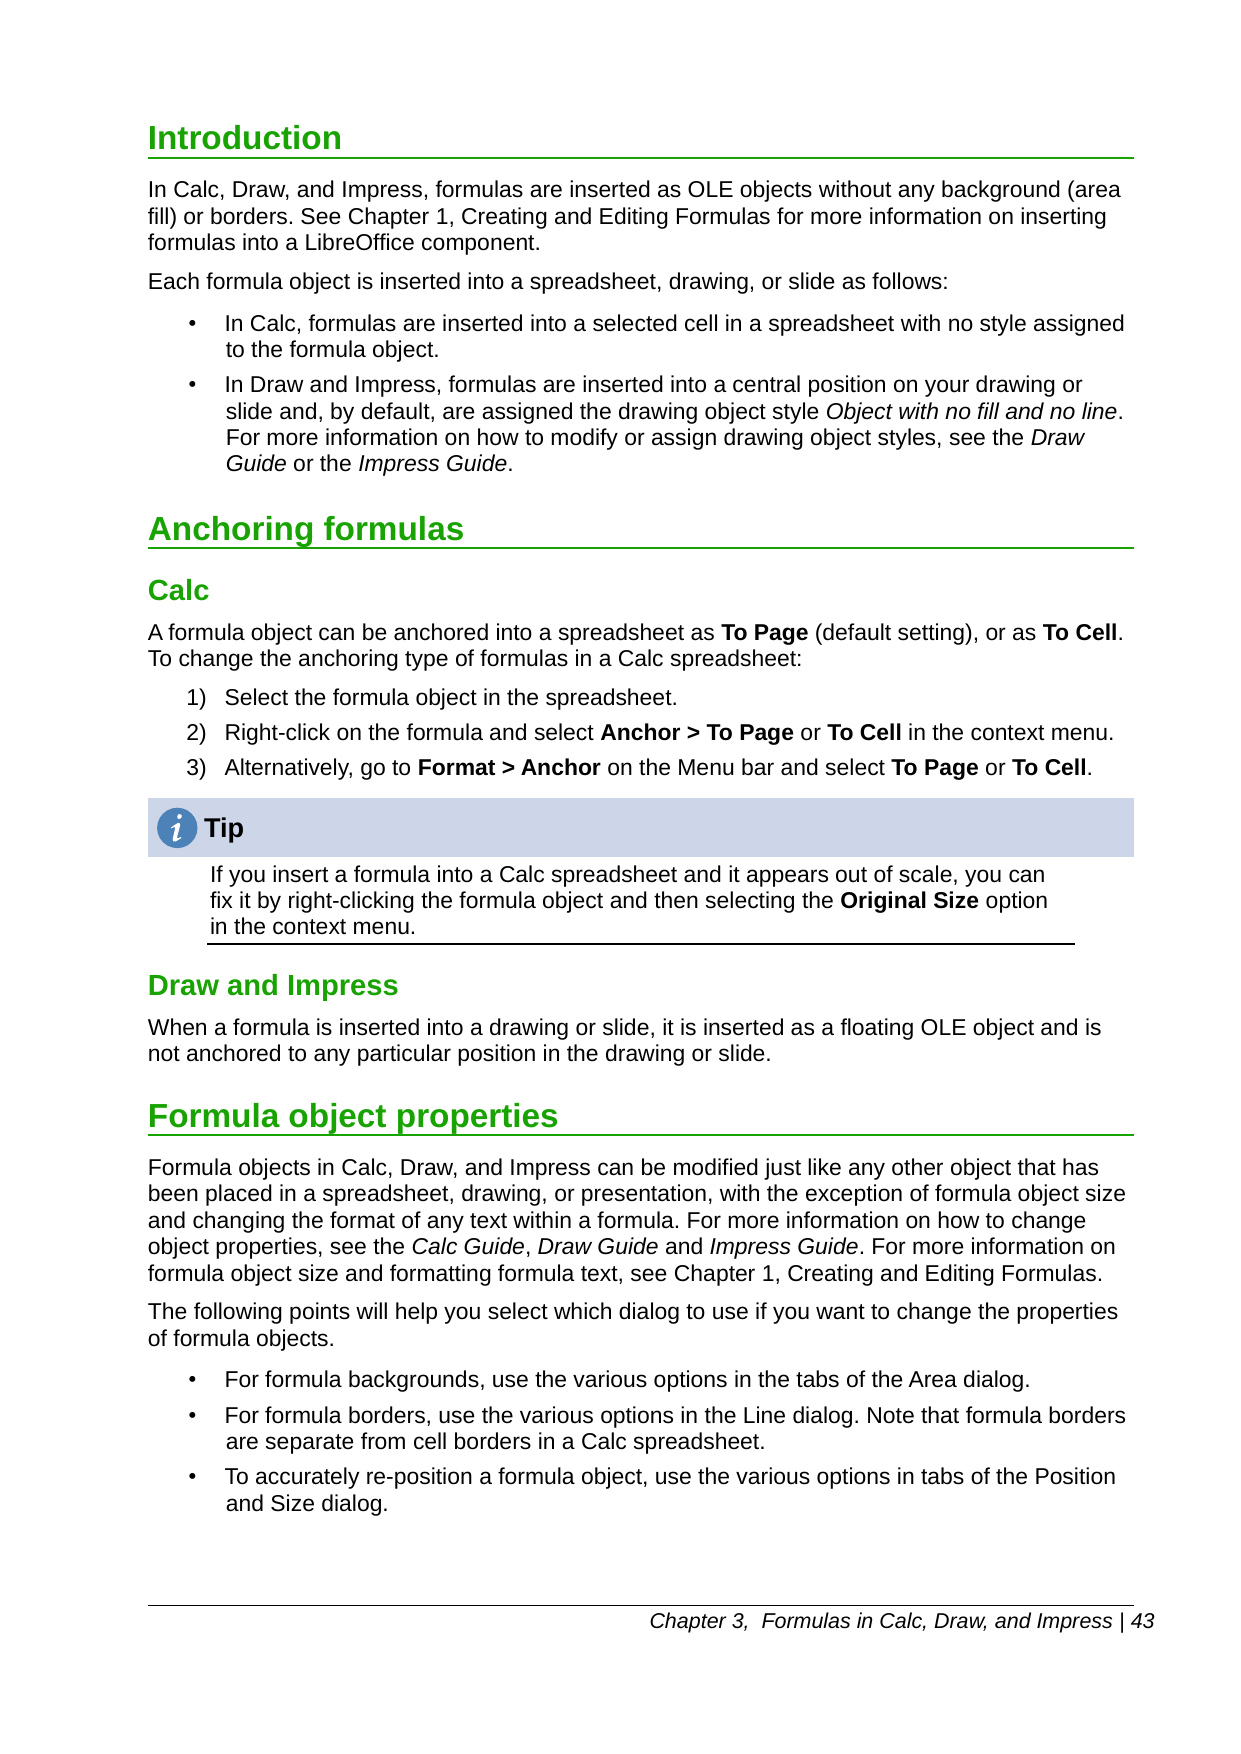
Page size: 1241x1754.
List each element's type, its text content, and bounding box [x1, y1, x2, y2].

text A formula object can be anchored into a spreadsheet as To Page (default setting), or as To Cell. To change the anchoring type of formulas in a Calc spreadsheet: [148, 618, 1134, 671]
list Right-click on the formula and select Anchor > To Page or To Cell in the context menu. [207, 719, 1134, 745]
text Formula objects in Calc, Draw, and Impress can be modified just like any other object that has been placed in a spreadsheet, drawing, or presentation, with the exception of formula object size and changing the format of any text within a formula. For more information on how to change object properties, see the Calc Guide, Draw Guide and Impress Guide. For more information on formula object size and formatting formula text, see Chapter 1, Creating and Editing Formulas. [148, 1154, 1134, 1286]
text In Calc, Draw, and Impress, formulas are inserted as OLE objects without any background (area fill) or borders. See Chapter 1, Creating and Editing Formulas for more information on inserting formulas into a LibreOffice component. [148, 176, 1134, 255]
subtitle Anchoring formulas [148, 509, 1134, 547]
text The following points will help you select which dialog to use if you want to change the properties of formula objects. [148, 1298, 1134, 1351]
text If you insert a formula into a Calc spreadsheet and it appears out of scale, you can fix it by right-clicking the formula object and then selecting the Original Size option in the context menu. [207, 857, 1075, 943]
subtitle Formula object properties [148, 1096, 1134, 1134]
subtitle Tip [148, 798, 1134, 857]
list For formula borders, use the various options in the Line dialog. Note that formula borders are separate from cell borders in a Calc spreadsheet. [185, 1399, 1134, 1454]
subtitle Draw and Impress [148, 968, 1134, 1002]
text When a formula is inserted into a drawing or slide, it is inserted as a floating OLE object and is not anchored to any particular position in the drawing or slide. [148, 1014, 1134, 1066]
list For formula backgrounds, use the various options in the tabs of the Area dialog. [185, 1363, 1134, 1393]
text Each formula object is inserted into a spreadsheet, drawing, or slide as follows: [148, 268, 1134, 294]
subtitle Introduction [148, 118, 1134, 157]
list In Calc, formulas are inserted into a selected cell in a spreadsheet with no style assigned to the formula object. [185, 307, 1134, 362]
list To accurately re-position a formula object, use the various options in tabs of the Position and Size dialog. [185, 1460, 1134, 1519]
subtitle Calc [148, 573, 1134, 607]
list Select the formula object in the spreadsheet. [207, 684, 1134, 710]
list Alternatively, go to Format > Anchor on the Menu bar and select To Page or To Cell. [207, 754, 1134, 781]
list In Draw and Impress, formulas are inserted into a central position on your drawing or slide and, by default, are assigned the drawing object style Object with no fill and no line. For more information on how to modify or assign drawing object styles, see the Draw Guide or the Impress Guide. [185, 368, 1134, 479]
